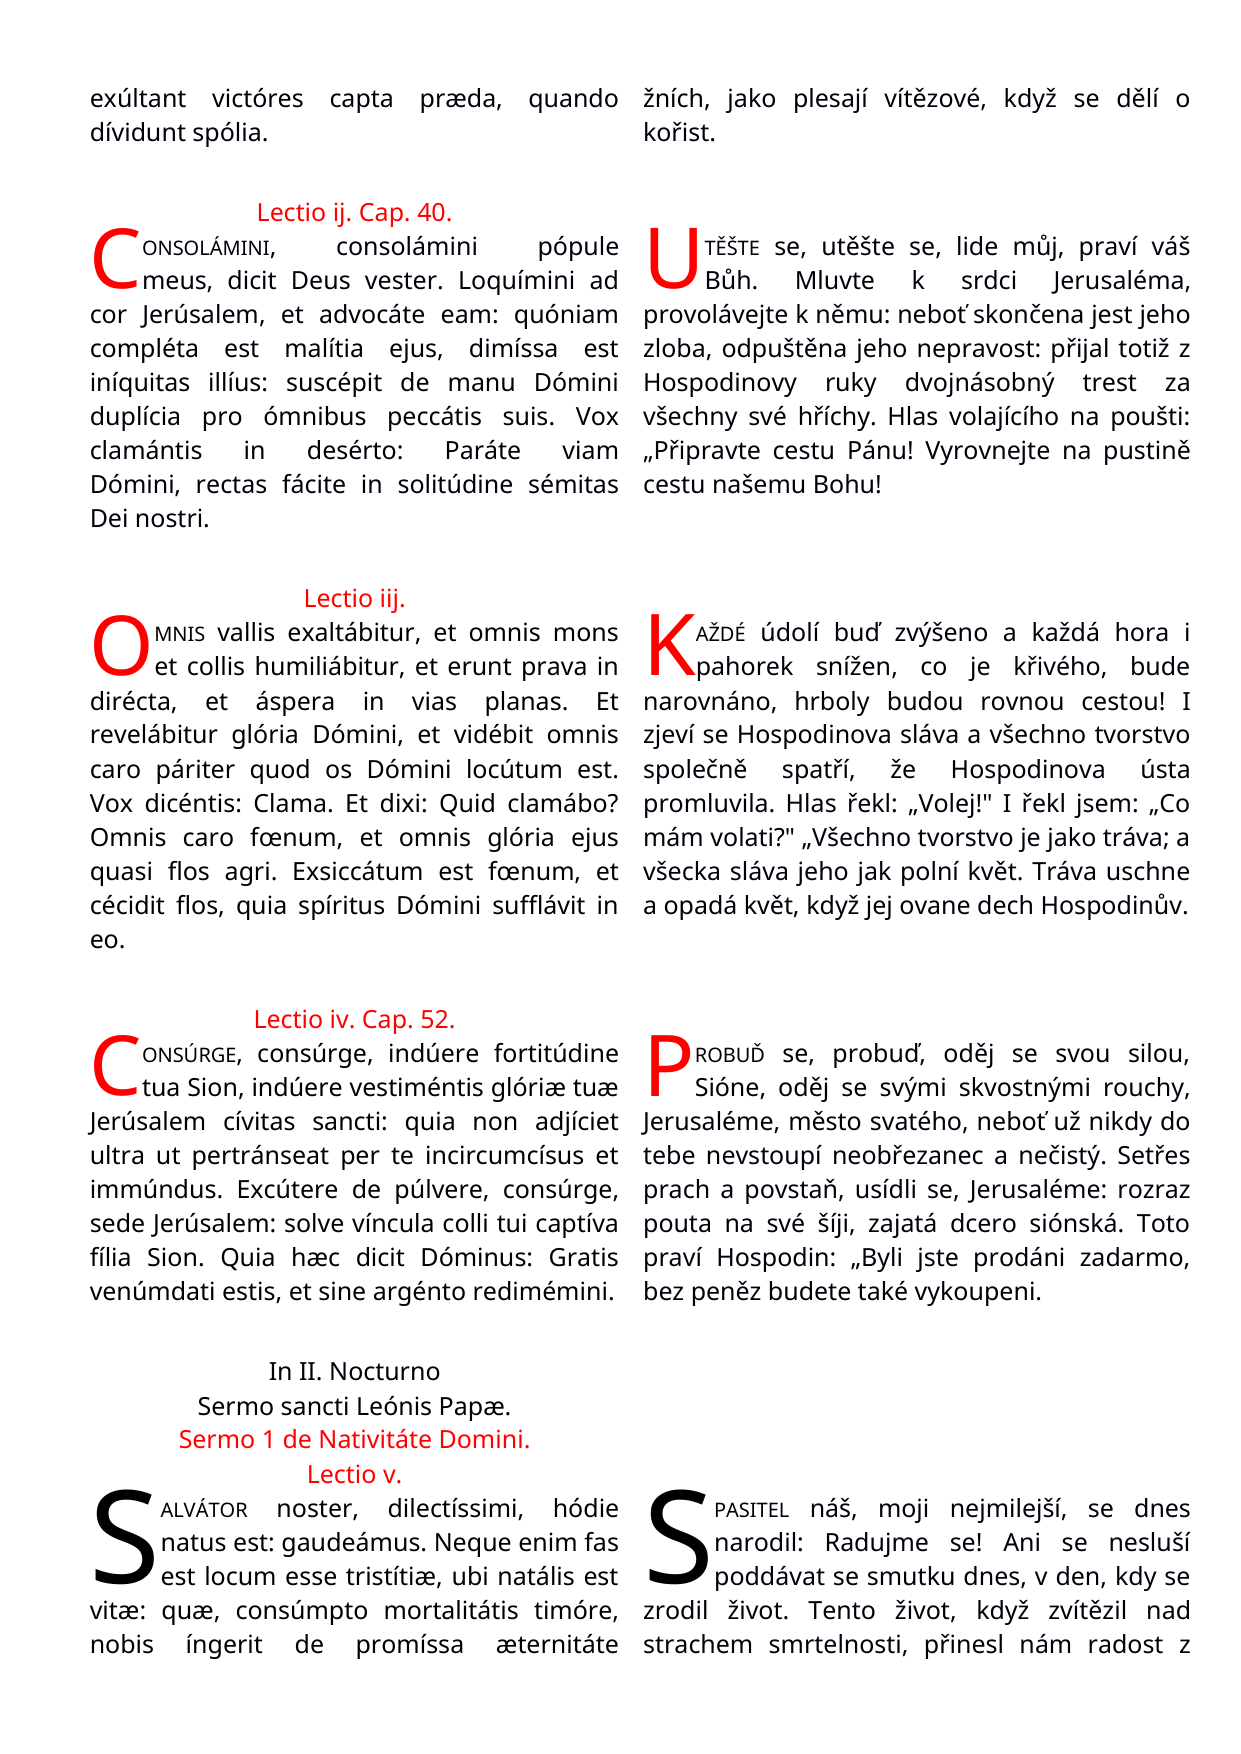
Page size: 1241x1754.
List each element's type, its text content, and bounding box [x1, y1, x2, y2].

table_cell Utěšte se, utěšte se, lide můj, praví váš Bůh. Mluvte k srdci Jerusaléma, provolávejte k ně­mu: neboť skončena jest jeho zloba, odpuštěna jeho nepravost: přijal totiž z Hospodinovy ruky dvojnásobný trest za všechny své hříchy. Hlas volajícího na poušti: „Připravte cestu Pánu! Vyrovnejte na pustině cestu našemu Bohu! [631, 189, 1203, 575]
table_cell Lectio iv. Cap. 52. Consúrge‚ consúrge, indúere fortitúdine tua Sion, indúere vestiméntis glóriæ tuæ Jerúsalem cívitas sancti: quia non adjíciet ultra ut pertránseat per te incircumcísus et immúndus. Excútere de púlvere, consúrge, sede Jerúsalem: solve víncula colli tui captíva fília Sion. Quia hæc dicit Dóminus: Gratis venúmdati estis, et sine argénto redimémini. [78, 996, 631, 1348]
table_cell Čtyři následující čtení z Isajáše se přečtou bez titulu. Prve zlehčována byla Země Zabulon a Země Neftali: ale nakonec bude ve vážnosti Přímoří, Zajordání, Galilea pohanských Národů. Lid, který chodil ve tmě, uviděl veliké světlo: lidem, kteří přebývají v zemi stínu smrti, těm vzešlo světlo. Rozmnožil jsi národ, avšak nezvýšil jsi radost. Budou se před tebou veselit jako ti, kteří se veselí při žních, jako plesají vítězové, když se dělí o kořist. [631, 74, 1203, 188]
table_cell Lectio iij. Omnis vallis exaltábitur, et omnis mons et collis humiliábitur, et erunt prava in dirécta, et áspera in vias planas. Et revelábitur glória Dómini, et vidébit omnis caro páriter quod os Dómini locútum est. Vox dicéntis: Clama. Et dixi: Quid clamábo? Omnis caro fœnum, et omnis glória ejus quasi flos agri. Exsiccátum est fœnum‚ et cécidit flos, quia spíritus Dómini sufflávit in eo. [78, 575, 631, 996]
table_cell In I. Nocturno Quatuor sequentes Lectiones Isaiæ leguntur sine titulo. Lectio j. Cap. 9. Primo témpore alleviáta est Terra Zábulon, et Terra Néphthali: et novíssimo aggraváta est via maris trans Jordánem Galilææ Géntium. Pópulus, qui ambulábat in ténebris, vidit lucem magnam: habitántibus in regióne umbræ mortis, lux orta est eis. Multiplicásti gentem, et non magnificásti lætítiam. Lætabúntur coram te, sicut qui lætántur in messe, sicut exúltant victóres capta præda‚ quando dívidunt spólia. [78, 74, 631, 188]
table_cell Každé údolí buď zvýšeno a každá hora i pahorek snížen, co je křivého, bude narovnáno, hrboly budou rovnou cestou! I zjeví se Hospodinova sláva a všechno tvorstvo společně spatří, že Hospodinova ústa promluvila. Hlas řekl: „Volej!" I řekl jsem: „Co mám volati?" „Všechno tvorstvo je jako tráva; a všecka sláva jeho jak polní květ. Tráva uschne a opadá květ, když jej ovane dech Hospodinův. [631, 575, 1203, 996]
table_cell In II. Nocturno Sermo sancti Leónis Papæ. Sermo 1 de Nativitáte Domini. Lectio v. Salvátor noster, dilectíssimi, hódie natus est: gaudeámus. Neque enim fas est locum esse tristítiæ, ubi natális est vitæ: quæ, consúmpto mortalitátis timóre, nobis íngerit de promíssa æternitáte lætítiam. Nemo ab hujus alacritátis participatióne secérnitur. Una cunctis lætítiæ commúnis est rátio: quia Dóminus noster, peccáti mortísque destrúctor, sicut nullum a reátu líberum réperit, ita liberándis ómnibus venit. [78, 1348, 631, 1667]
table_cell Probuď se, probuď, oděj se svou silou, Sióne, oděj se svými skvostnými rouchy, Jerusaléme, město svatého, neboť už nikdy do tebe nevstoupí neobřezanec a nečistý. Setřes prach a povstaň, usídli se, Jerusaléme: rozraz pouta na své šíji, zajatá dcero siónská. Toto praví Hospodin: „Byli jste prodáni zadarmo, bez peněz budete také vykoupeni. [631, 996, 1203, 1348]
table_cell Lectio ij. Cap. 40. Consolámini, consolámini pópule meus‚ dicit Deus vester. Loquímini ad cor Jerúsalem, et advocáte eam: quóniam compléta est malítia ejus, dimíssa est iníquitas illíus: suscépit de manu Dómini duplícia pro ómnibus peccátis suis. Vox clamántis in desérto: Paráte viam Dómini‚ rectas fácite in solitúdine sémitas Dei nostri. [78, 189, 631, 575]
table_cell Spasitel náš, moji nejmilejší, se dnes narodil: Radujme se! Ani se nesluší poddávat se smutku dnes, v den, kdy se zrodil život. Tento život, když zvítězil nad strachem smrtelnosti, přinesl nám radost z přislíbené věčnosti. Nikdo není vyloučen z účasti na této radosti. Všichni máme společný důvod se radovat: náš Pán, ničitel hříchu a smrti, když nenašel nikoho, kdo by byl svoboden od hříchu, přišel, aby nás všechny vysvobodil. [631, 1348, 1203, 1667]
